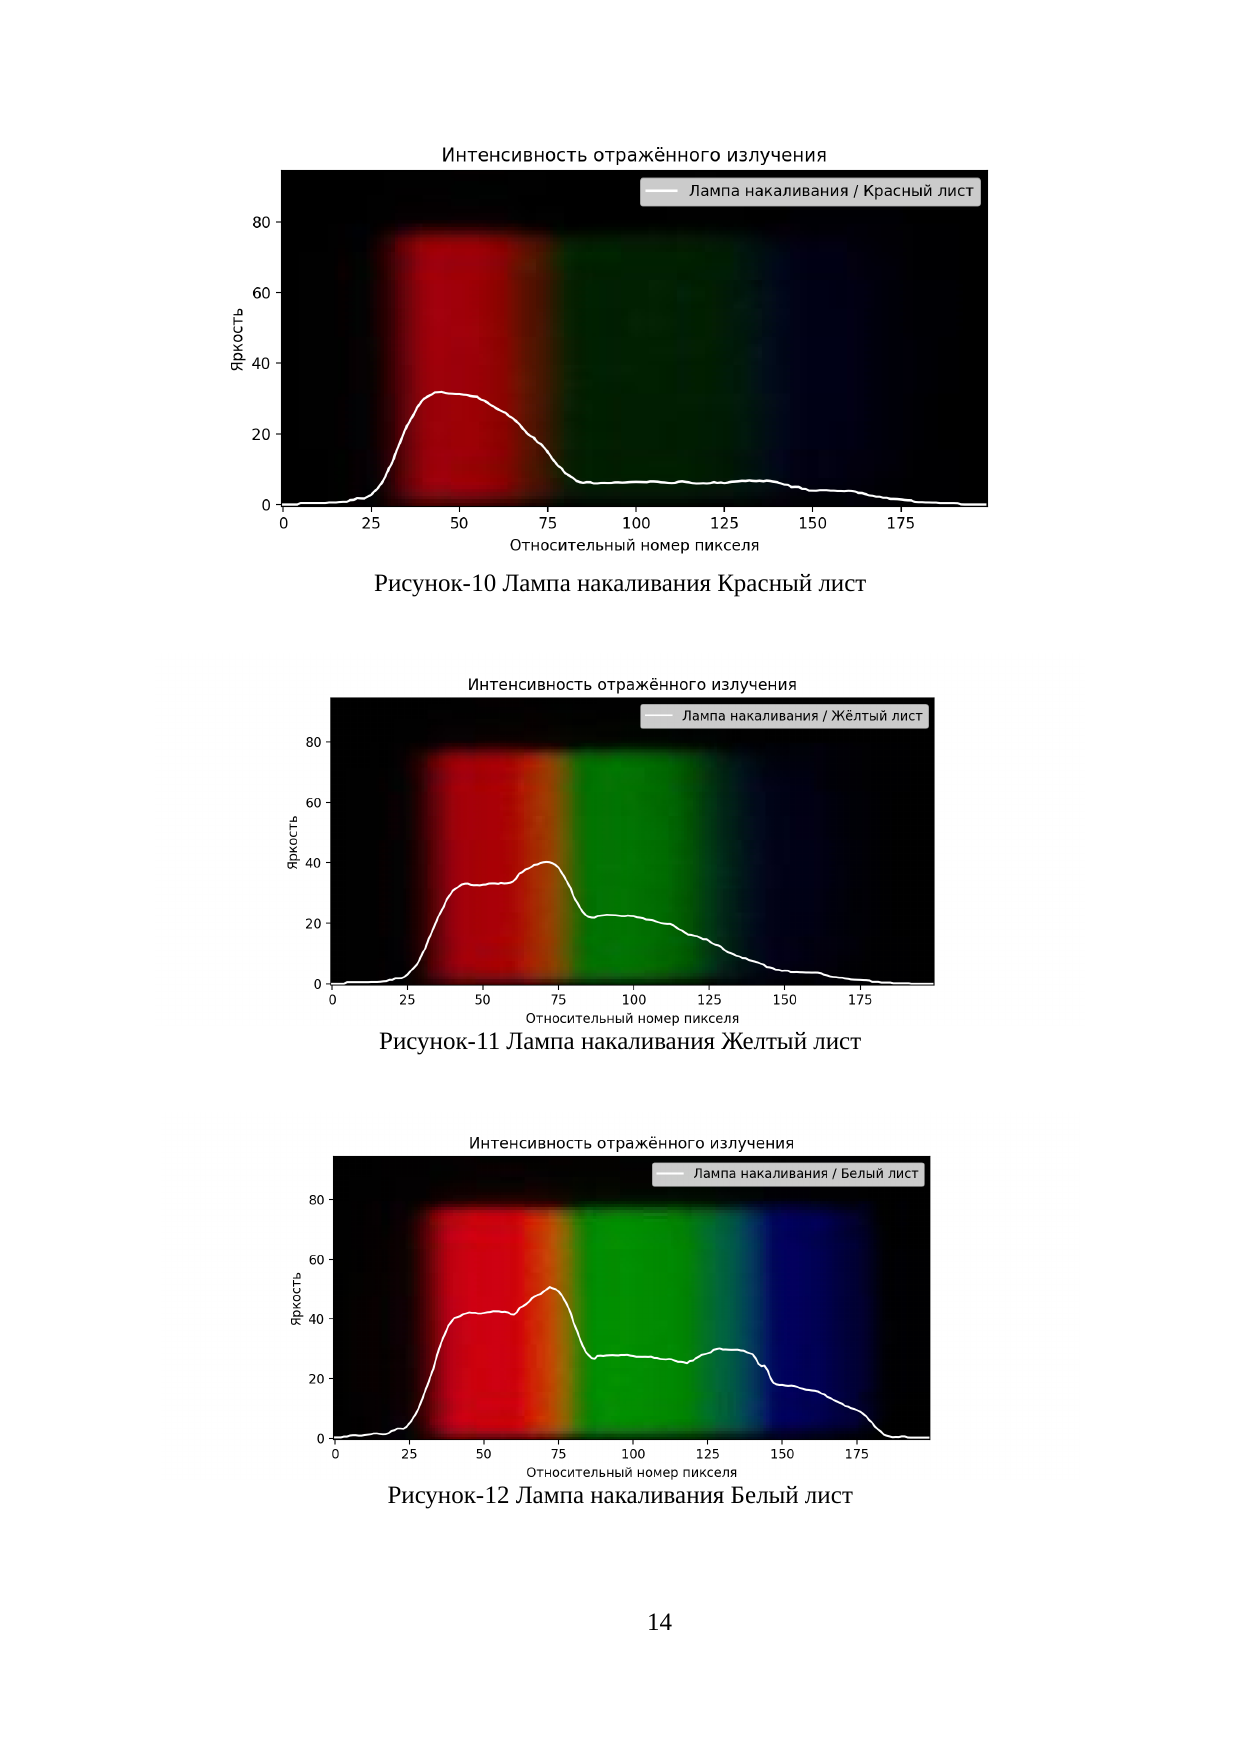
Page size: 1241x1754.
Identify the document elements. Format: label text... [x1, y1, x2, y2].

text Рисунок-12 Лампа накаливания Белый лист [118, 1112, 1122, 1509]
picture [160, 1112, 1080, 1480]
text Рисунок-11 Лампа накаливания Желтый лист [118, 654, 1122, 1055]
picture [155, 653, 1086, 1026]
picture [76, 118, 1165, 554]
text Рисунок-10 Лампа накаливания Красный лист [118, 554, 1122, 596]
